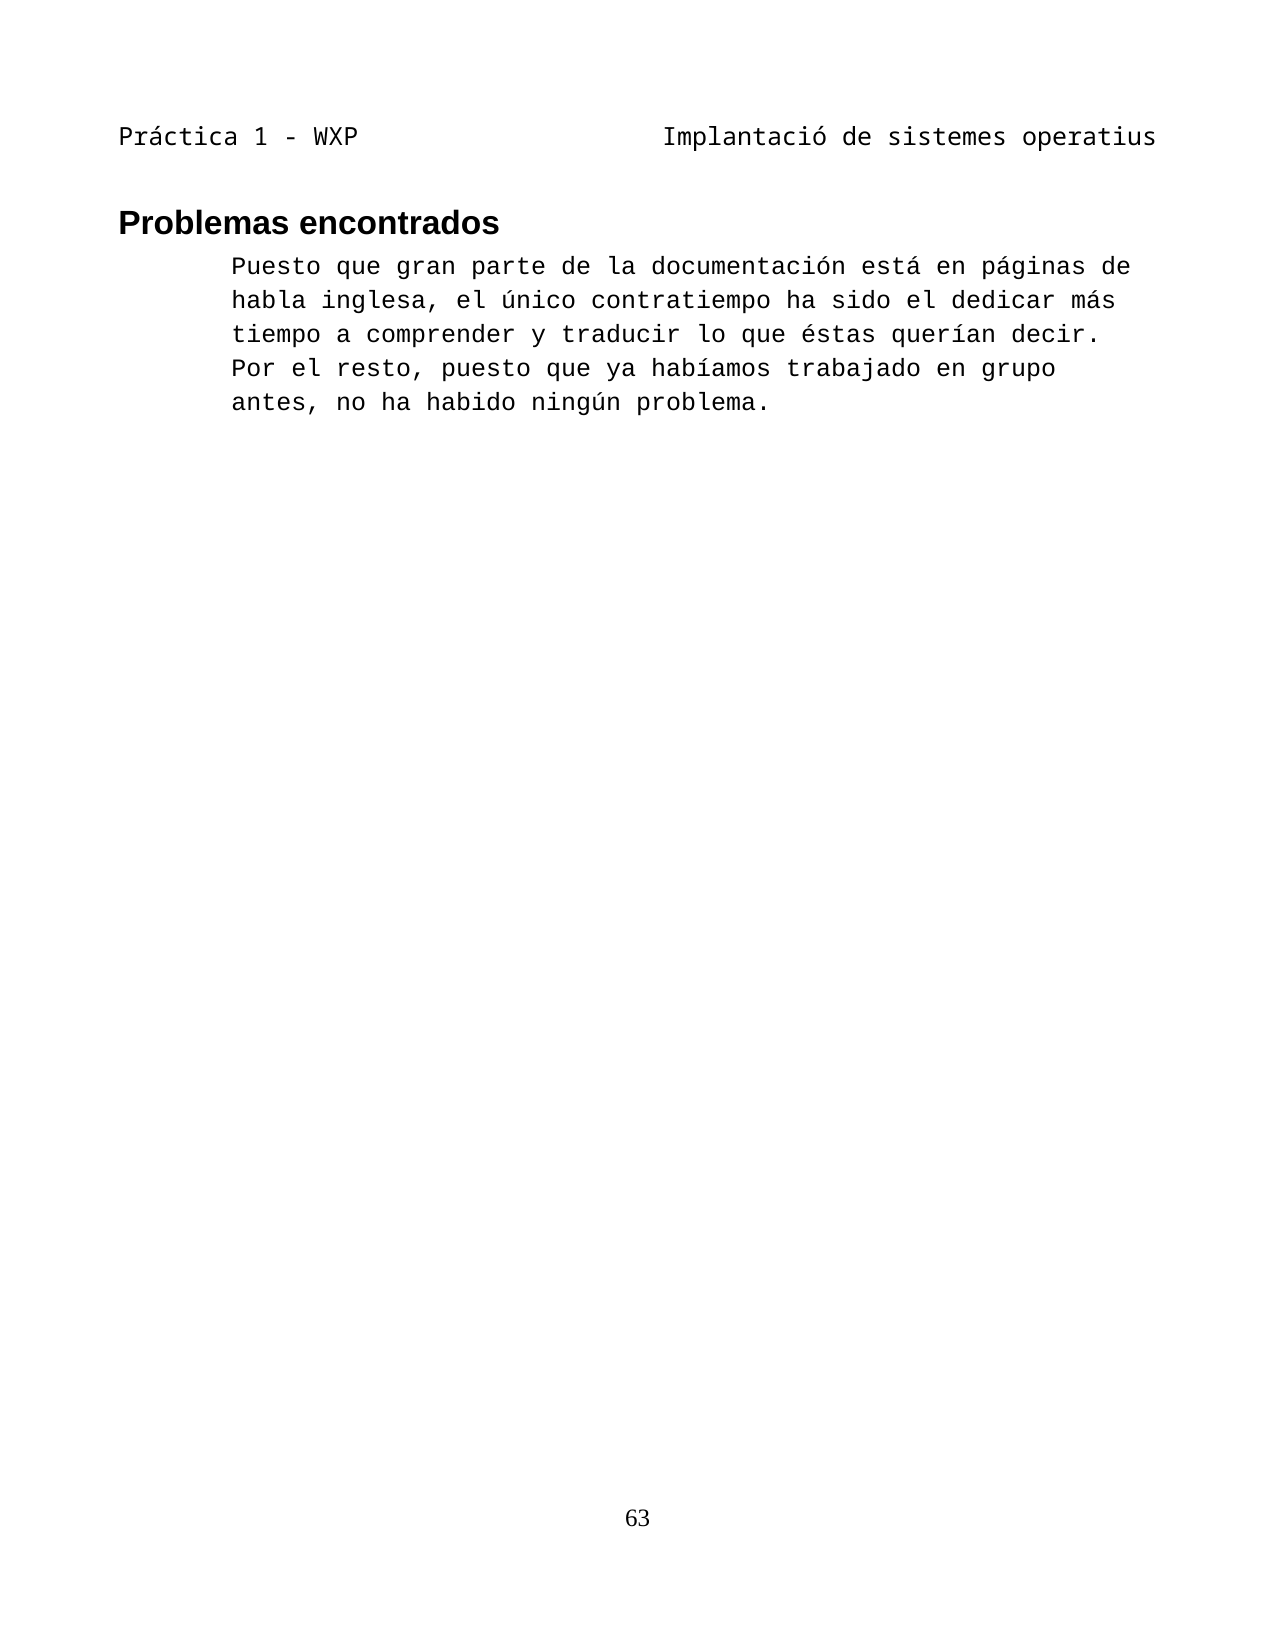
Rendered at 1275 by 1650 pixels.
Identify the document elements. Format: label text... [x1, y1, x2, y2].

text Problemas encontrados [118, 202, 1157, 241]
text Puesto que gran parte de la documentación está en páginas de habla inglesa, el único contratiempo ha sido el dedicar más tiempo a comprender y traducir lo que éstas querían decir. Por el resto, puesto que ya habíamos trabajado en grupo antes, no ha habido ningún problema. [231, 254, 1157, 418]
